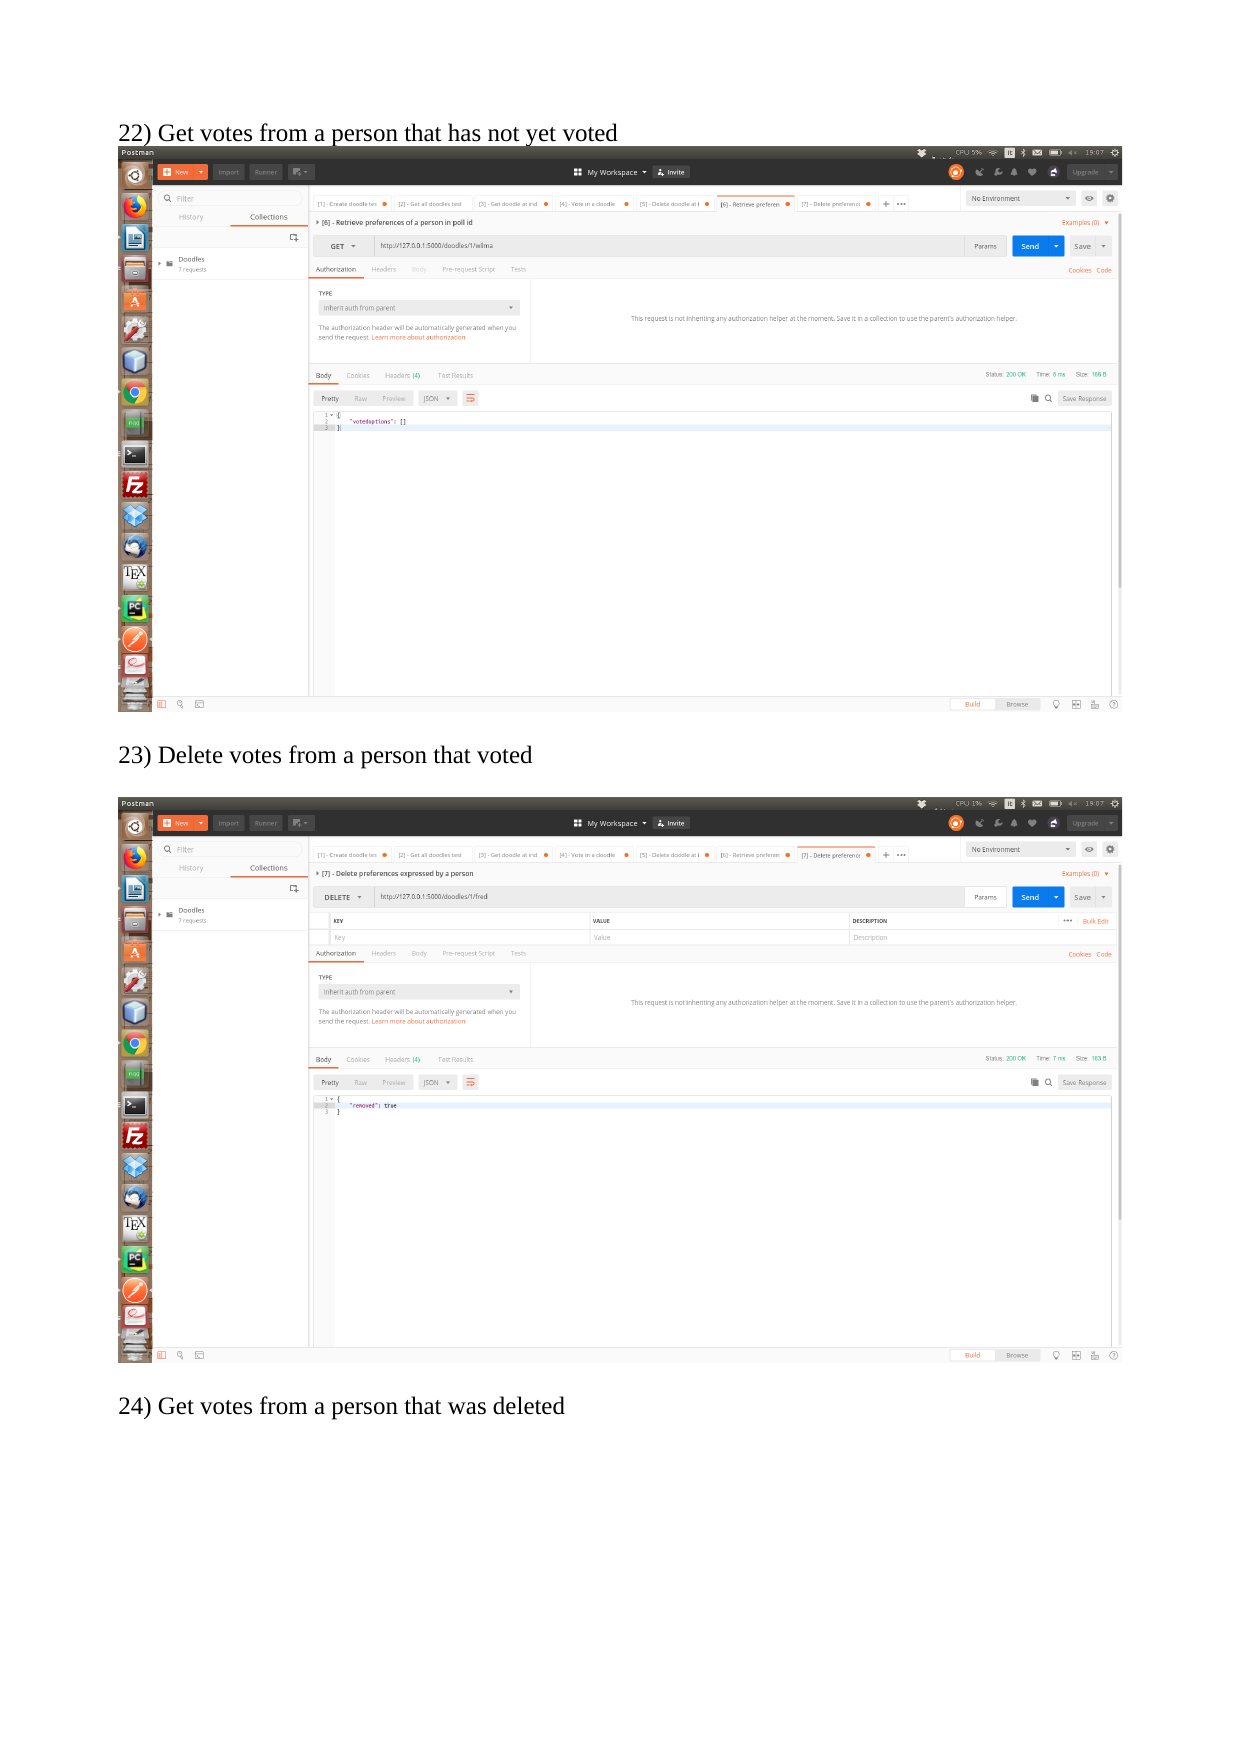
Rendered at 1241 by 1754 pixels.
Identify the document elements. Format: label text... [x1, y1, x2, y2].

text 23) Delete votes from a person that voted [118, 740, 1122, 769]
text 24) Get votes from a person that was deleted [118, 1391, 1122, 1420]
picture [118, 797, 1123, 1363]
text 22) Get votes from a person that has not yet voted [118, 118, 1122, 146]
picture [118, 146, 1123, 712]
